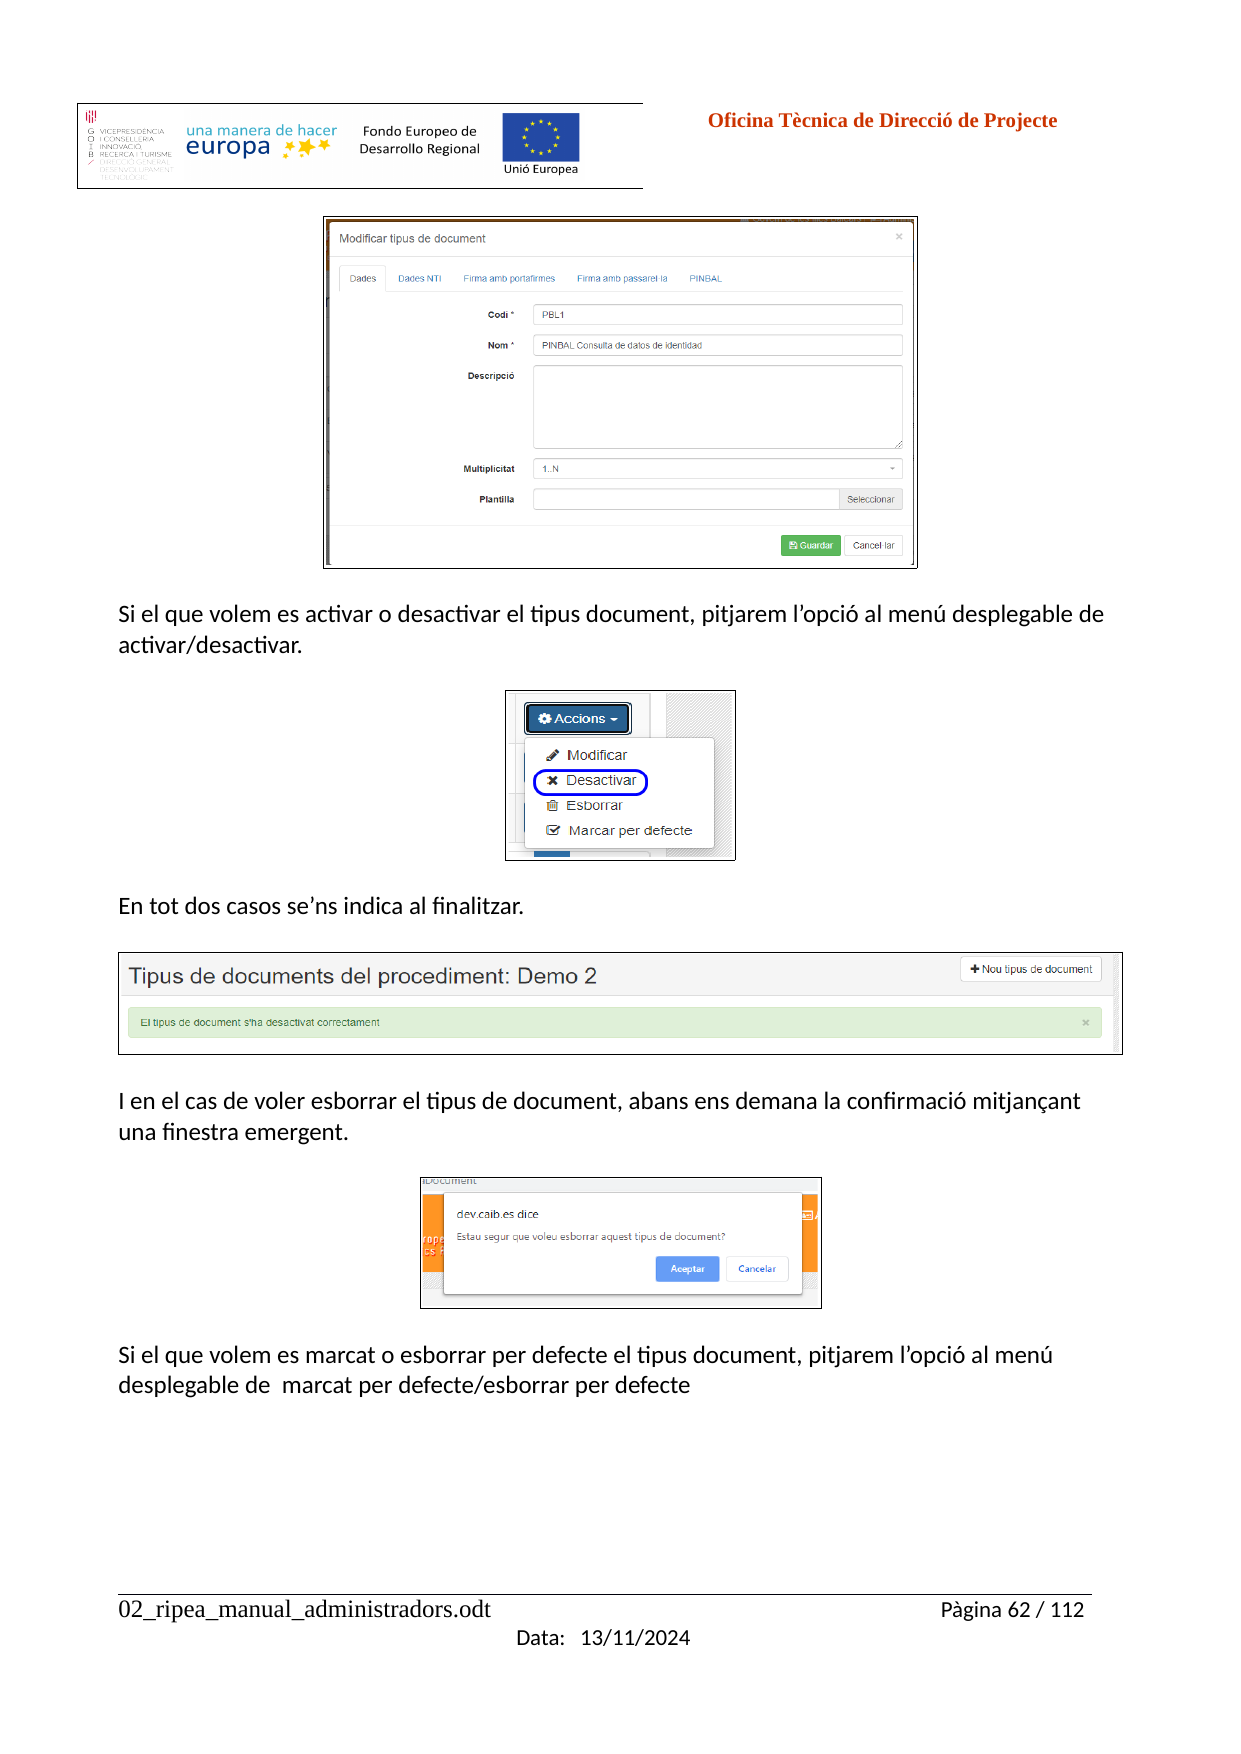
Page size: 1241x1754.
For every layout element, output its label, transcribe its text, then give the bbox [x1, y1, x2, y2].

text En tot dos casos se’ns indica al finalitzar. [118, 891, 1122, 921]
picture [82, 108, 178, 182]
picture [184, 108, 585, 182]
text Si el que volem es activar o desactivar el tipus document, pitjarem l’opció al menú desplegable de activar/desactivar. [118, 598, 1122, 659]
text Si el que volem es marcat o esborrar per defecte el tipus document, pitjarem l’opció al menú desplegable de marcat per defecte/esborrar per defecte [118, 1339, 1122, 1400]
picture [326, 219, 914, 565]
picture [422, 1179, 818, 1306]
picture [508, 693, 732, 857]
text I en el cas de voler esborrar el tipus de document, abans ens demana la confirmació mitjançant una finestra emergent. [118, 1085, 1122, 1146]
picture [121, 954, 1119, 1052]
